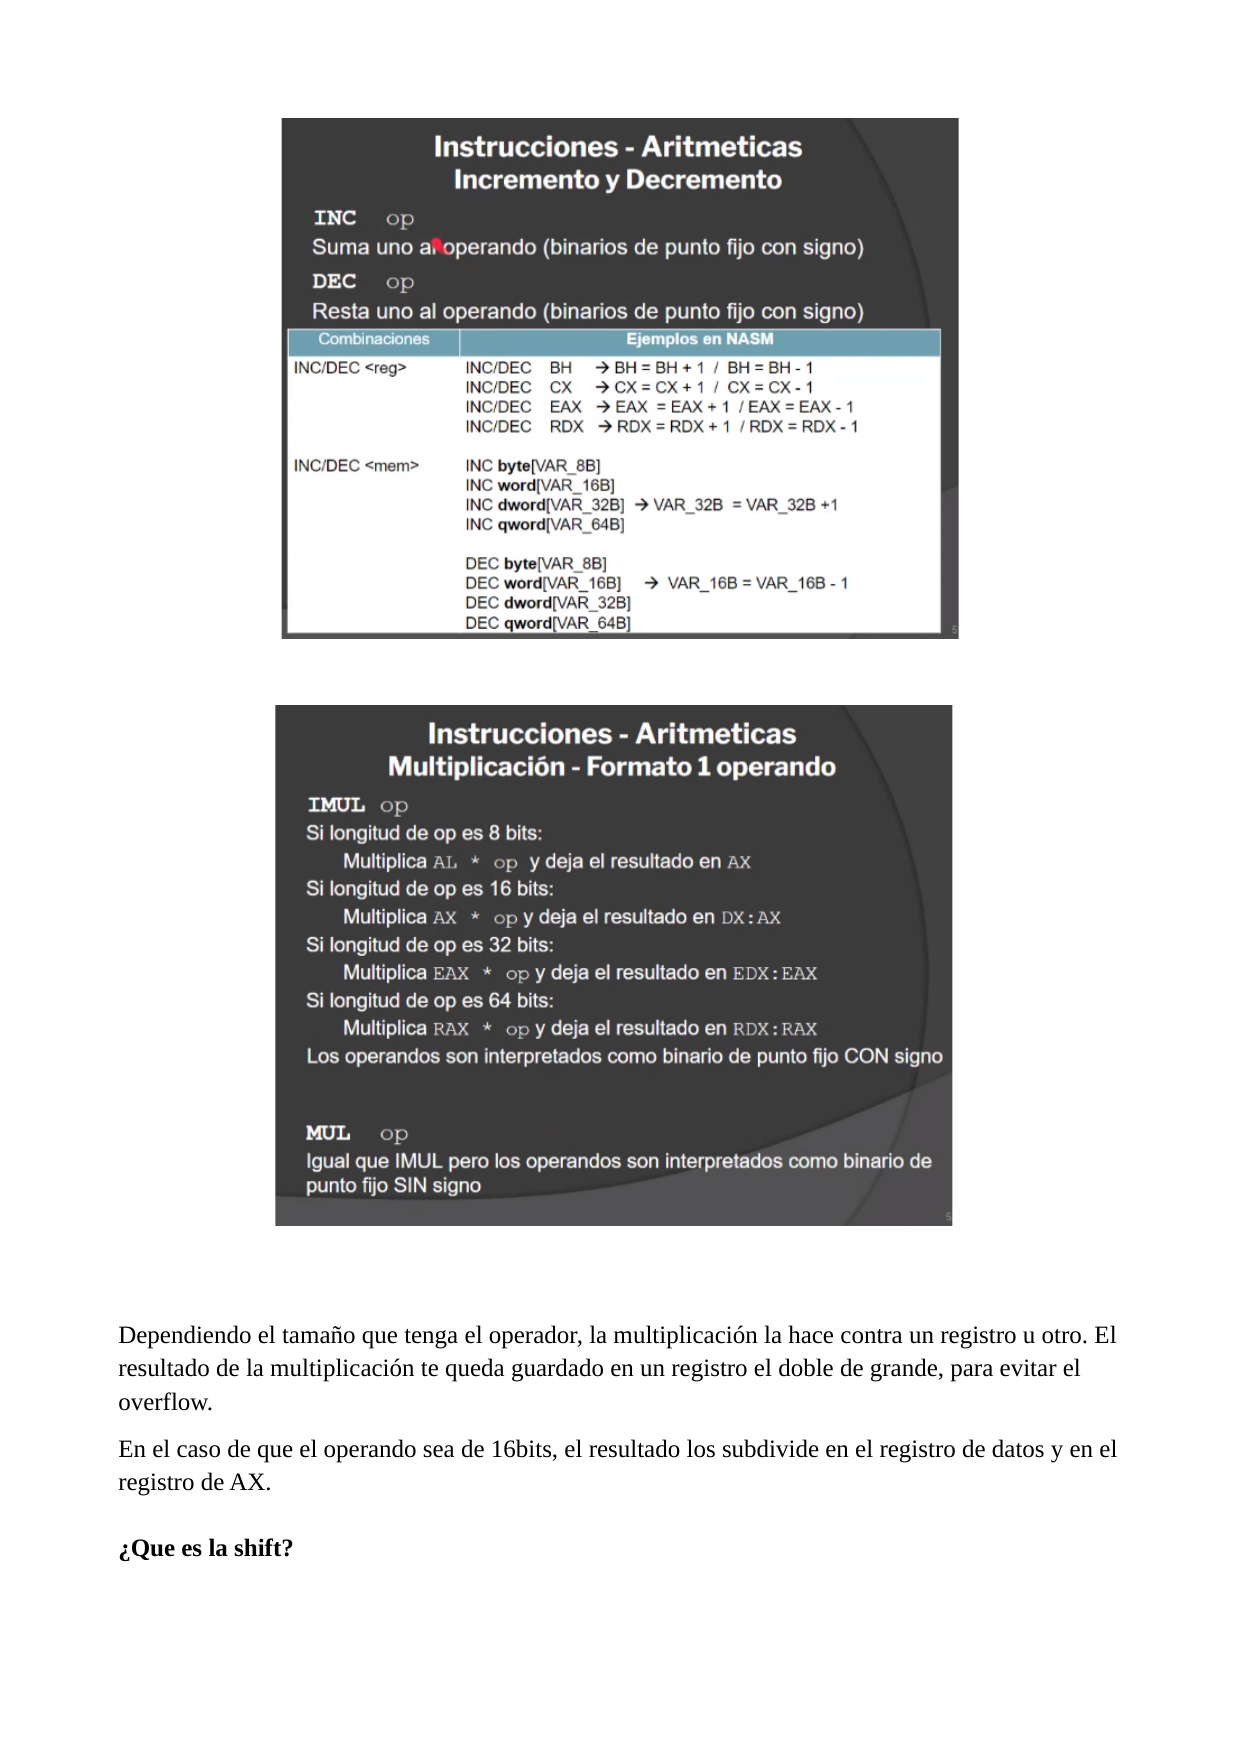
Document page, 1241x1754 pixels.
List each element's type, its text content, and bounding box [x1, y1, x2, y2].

text En el caso de que el operando sea de 16bits, el resultado los subdivide en el registro de datos y en el registro de AX. ¿Que es la shift? [118, 1434, 1122, 1562]
text Dependiendo el tamaño que tenga el operador, la multiplicación la hace contra un registro u otro. El resultado de la multiplicación te queda guardado en un registro el doble de grande, para evitar el overflow. [118, 118, 1122, 1415]
picture [281, 118, 959, 639]
picture [275, 705, 953, 1226]
